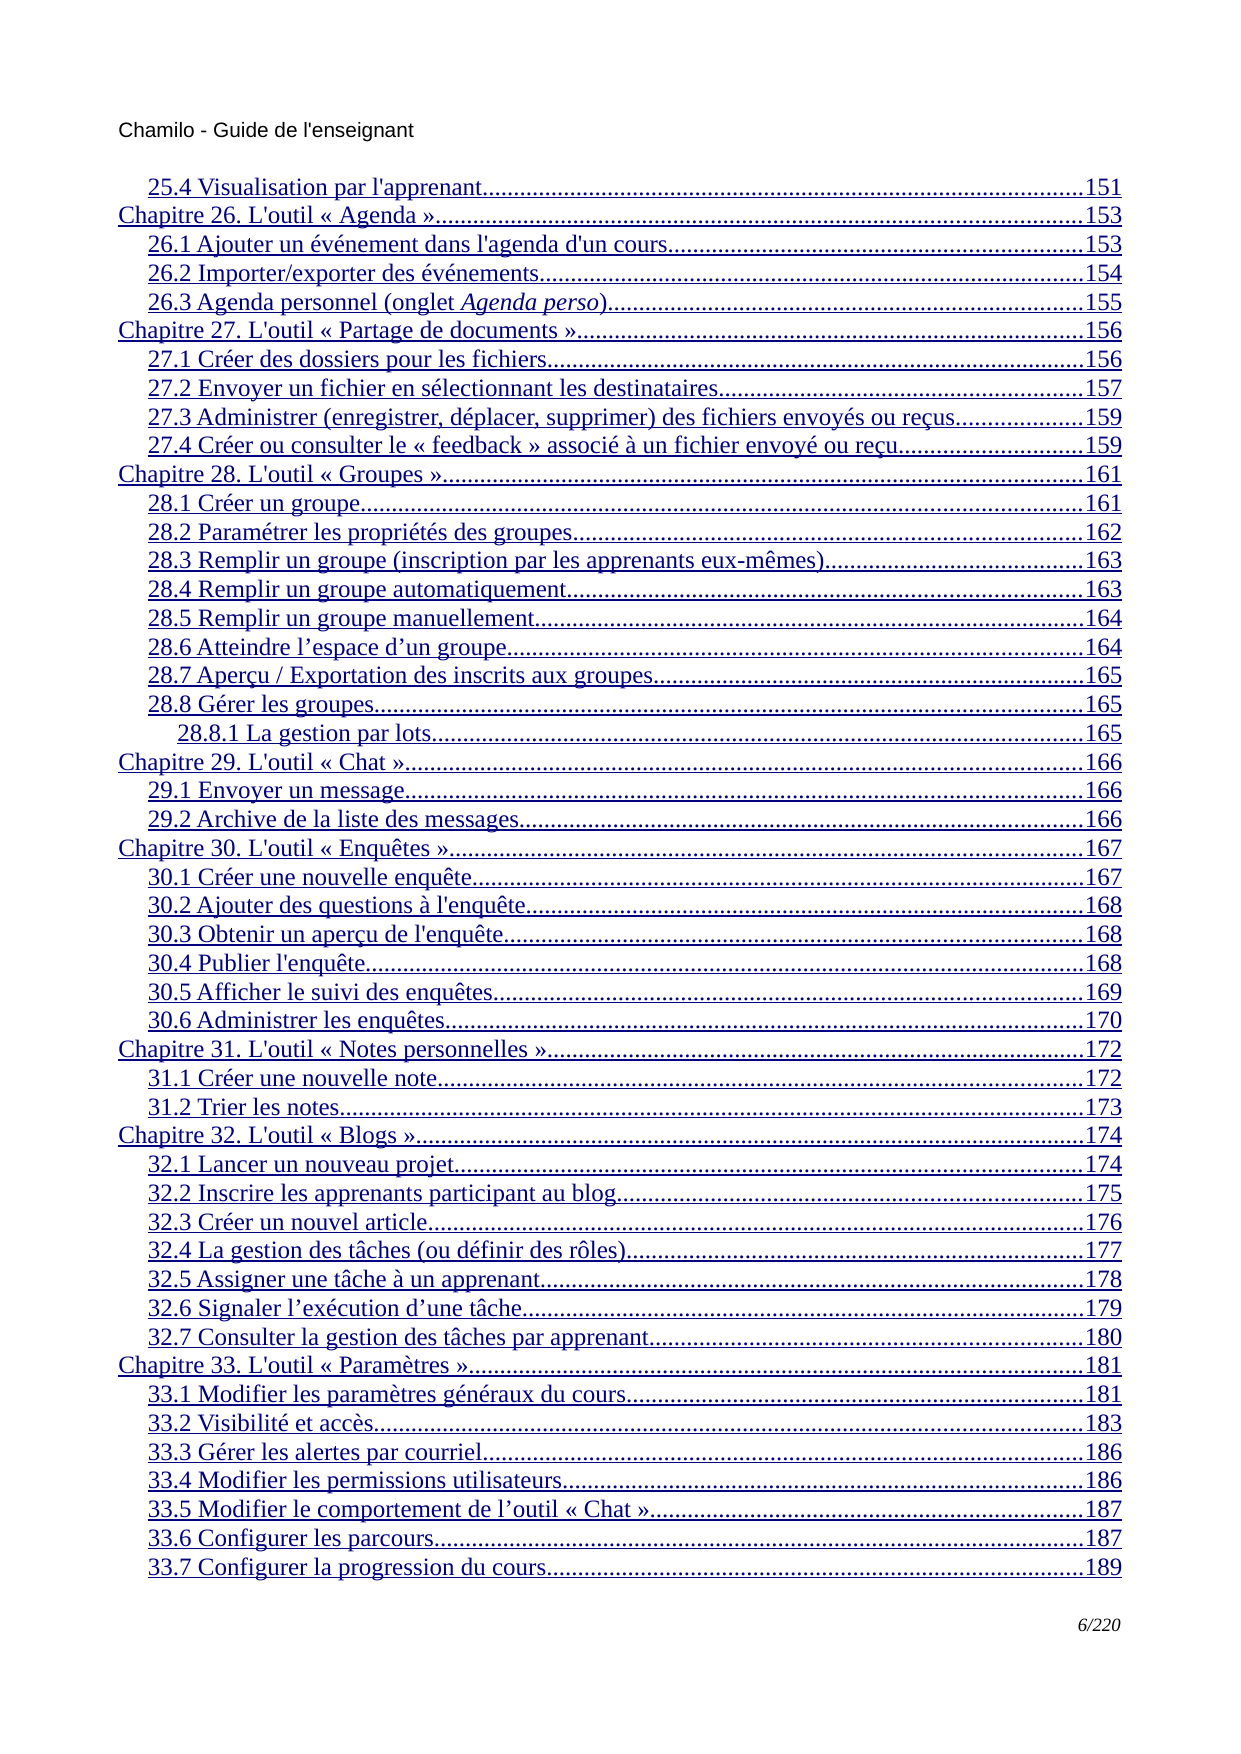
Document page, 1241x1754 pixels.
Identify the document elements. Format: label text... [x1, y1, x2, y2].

text 28.3 Remplir un groupe (inscription par les apprenants eux-mêmes) 163 [148, 545, 1122, 570]
text 30.3 Obtenir un aperçu de l'enquête 168 [148, 919, 1122, 944]
text Chapitre 26. L'outil « Agenda » 153 [118, 200, 1122, 225]
text 28.4 Remplir un groupe automatiquement 163 [148, 574, 1122, 599]
text 28.6 Atteindre l’espace d’un groupe 164 [148, 632, 1122, 657]
text Chapitre 33. L'outil « Paramètres » 181 [118, 1350, 1122, 1375]
text Chapitre 27. L'outil « Partage de documents » 156 [118, 315, 1122, 340]
text Chapitre 31. L'outil « Notes personnelles » 172 [118, 1034, 1122, 1059]
text 31.2 Trier les notes 173 [148, 1092, 1122, 1117]
text 33.1 Modifier les paramètres généraux du cours 181 [148, 1379, 1122, 1404]
text 31.1 Créer une nouvelle note 172 [148, 1063, 1122, 1088]
text 32.3 Créer un nouvel article 176 [148, 1207, 1122, 1232]
text Chapitre 32. L'outil « Blogs » 174 [118, 1120, 1122, 1145]
text 28.2 Paramétrer les propriétés des groupes 162 [148, 517, 1122, 542]
text 33.3 Gérer les alertes par courriel 186 [148, 1437, 1122, 1462]
text 28.5 Remplir un groupe manuellement 164 [148, 603, 1122, 628]
text 27.3 Administrer (enregistrer, déplacer, supprimer) des fichiers envoyés ou reçus 159 [148, 402, 1122, 427]
text 27.2 Envoyer un fichier en sélectionnant les destinataires 157 [148, 373, 1122, 398]
text 33.5 Modifier le comportement de l’outil « Chat » 187 [148, 1494, 1122, 1519]
text 26.3 Agenda personnel (onglet Agenda perso) 155 [148, 287, 1122, 312]
text 32.2 Inscrire les apprenants participant au blog 175 [148, 1178, 1122, 1203]
text 32.6 Signaler l’exécution d’une tâche 179 [148, 1293, 1122, 1318]
text 28.8.1 La gestion par lots 165 [177, 718, 1122, 743]
text 28.8 Gérer les groupes 165 [148, 689, 1122, 714]
text 32.5 Assigner une tâche à un apprenant 178 [148, 1264, 1122, 1289]
text 32.1 Lancer un nouveau projet 174 [148, 1149, 1122, 1174]
text 30.6 Administrer les enquêtes 170 [148, 1005, 1122, 1030]
text 30.2 Ajouter des questions à l'enquête 168 [148, 890, 1122, 915]
text 27.4 Créer ou consulter le « feedback » associé à un fichier envoyé ou reçu 159 [148, 430, 1122, 455]
text 26.2 Importer/exporter des événements 154 [148, 258, 1122, 283]
text Chapitre 28. L'outil « Groupes » 161 [118, 459, 1122, 484]
text 27.1 Créer des dossiers pour les fichiers 156 [148, 344, 1122, 369]
text 26.1 Ajouter un événement dans l'agenda d'un cours 153 [148, 229, 1122, 254]
text 29.1 Envoyer un message 166 [148, 775, 1122, 800]
text Chapitre 29. L'outil « Chat » 166 [118, 747, 1122, 772]
text 33.2 Visibilité et accès 183 [148, 1408, 1122, 1433]
text 33.6 Configurer les parcours 187 [148, 1523, 1122, 1548]
text 28.7 Aperçu / Exportation des inscrits aux groupes 165 [148, 660, 1122, 685]
text 32.4 La gestion des tâches (ou définir des rôles) 177 [148, 1235, 1122, 1260]
text 25.4 Visualisation par l'apprenant 151 [148, 172, 1122, 197]
text 33.4 Modifier les permissions utilisateurs 186 [148, 1465, 1122, 1490]
text Chapitre 30. L'outil « Enquêtes » 167 [118, 833, 1122, 858]
text 30.4 Publier l'enquête 168 [148, 948, 1122, 973]
text 32.7 Consulter la gestion des tâches par apprenant 180 [148, 1322, 1122, 1347]
text 30.1 Créer une nouvelle enquête 167 [148, 862, 1122, 887]
text 29.2 Archive de la liste des messages 166 [148, 804, 1122, 829]
text 33.7 Configurer la progression du cours 189 [148, 1552, 1122, 1577]
text 30.5 Afficher le suivi des enquêtes 169 [148, 977, 1122, 1002]
text 28.1 Créer un groupe 161 [148, 488, 1122, 513]
